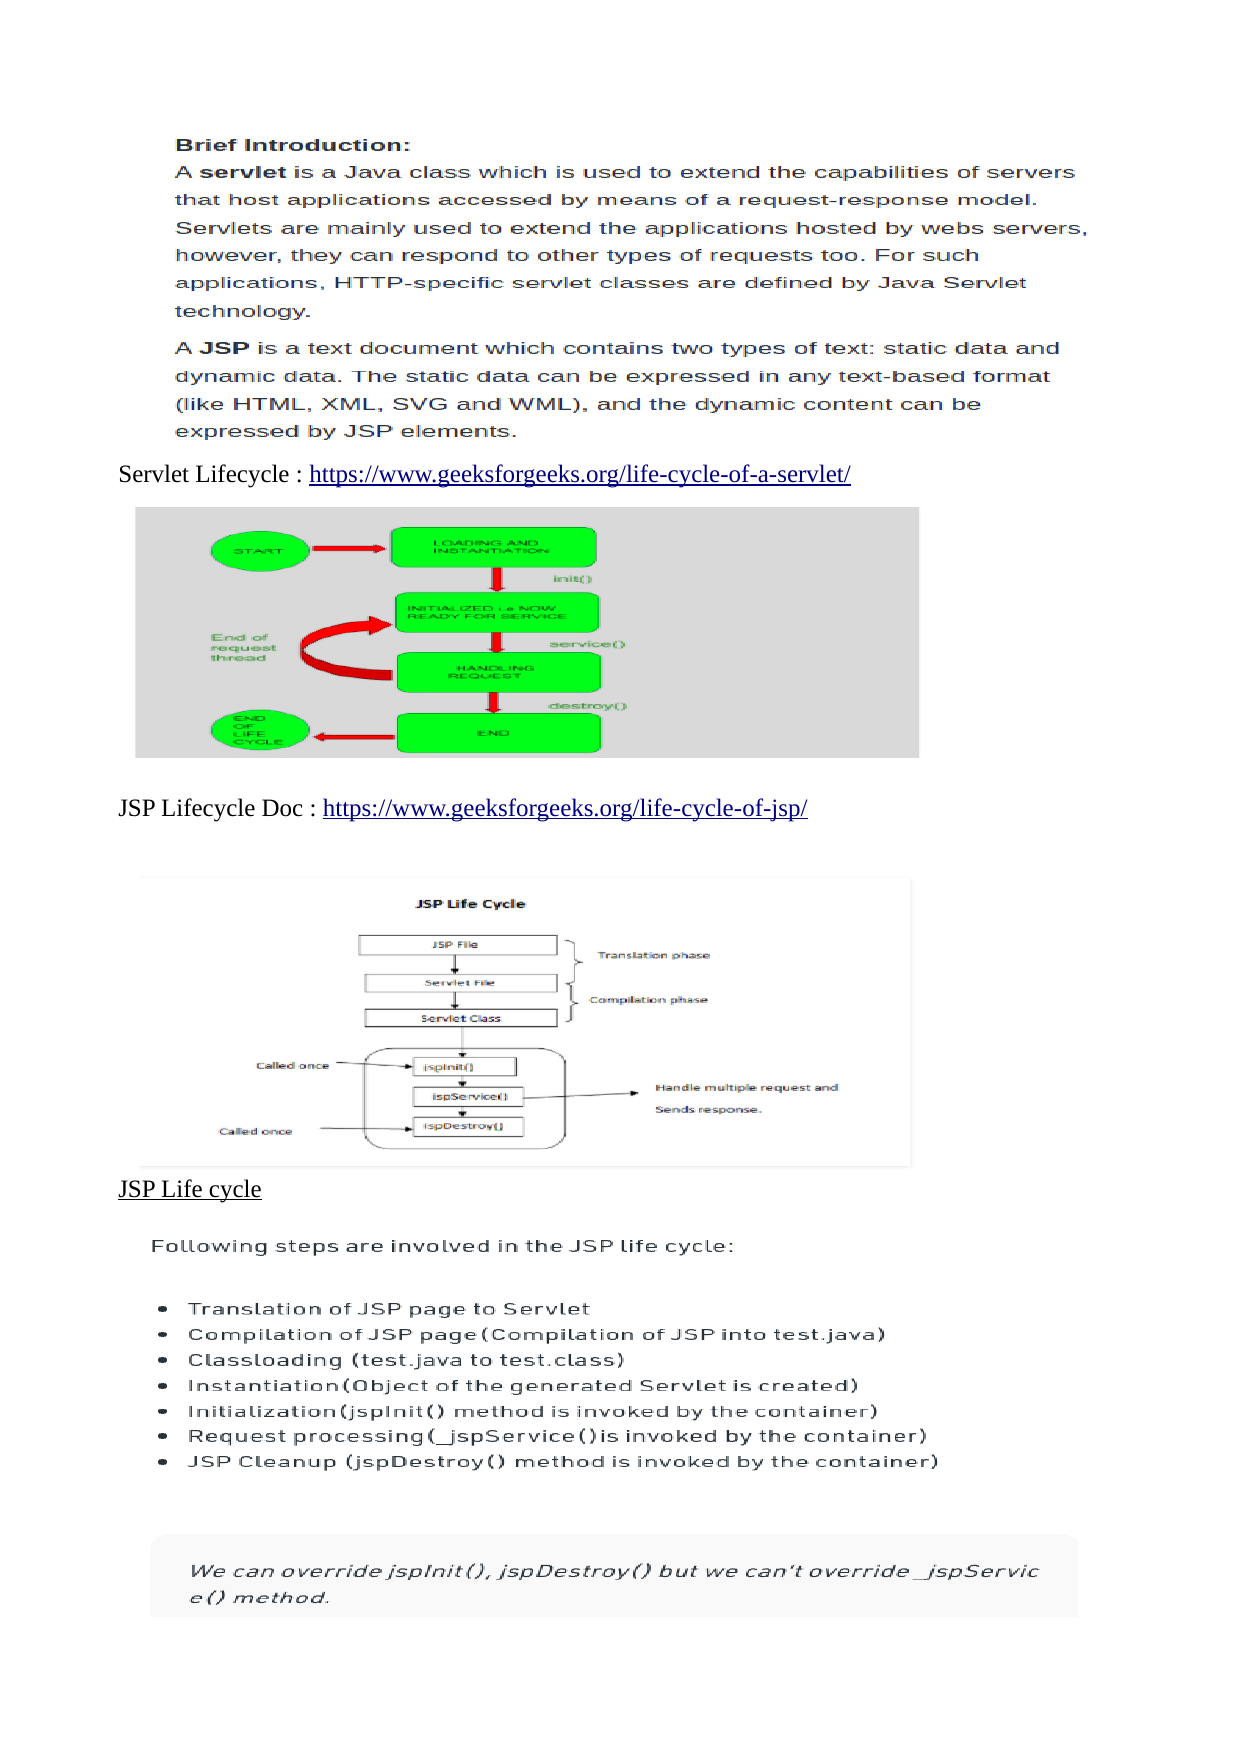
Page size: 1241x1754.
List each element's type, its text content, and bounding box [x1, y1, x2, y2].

text JSP Life cycle [118, 1174, 1122, 1202]
text JSP Lifecycle Doc : https://www.geeksforgeeks.org/life-cycle-of-jsp/ [118, 793, 1122, 822]
text Servlet Lifecycle : https://www.geeksforgeeks.org/life-cycle-of-a-servlet/ [118, 118, 1122, 488]
picture [124, 1220, 1078, 1617]
picture [139, 863, 923, 1172]
picture [135, 507, 921, 758]
picture [142, 118, 1099, 456]
